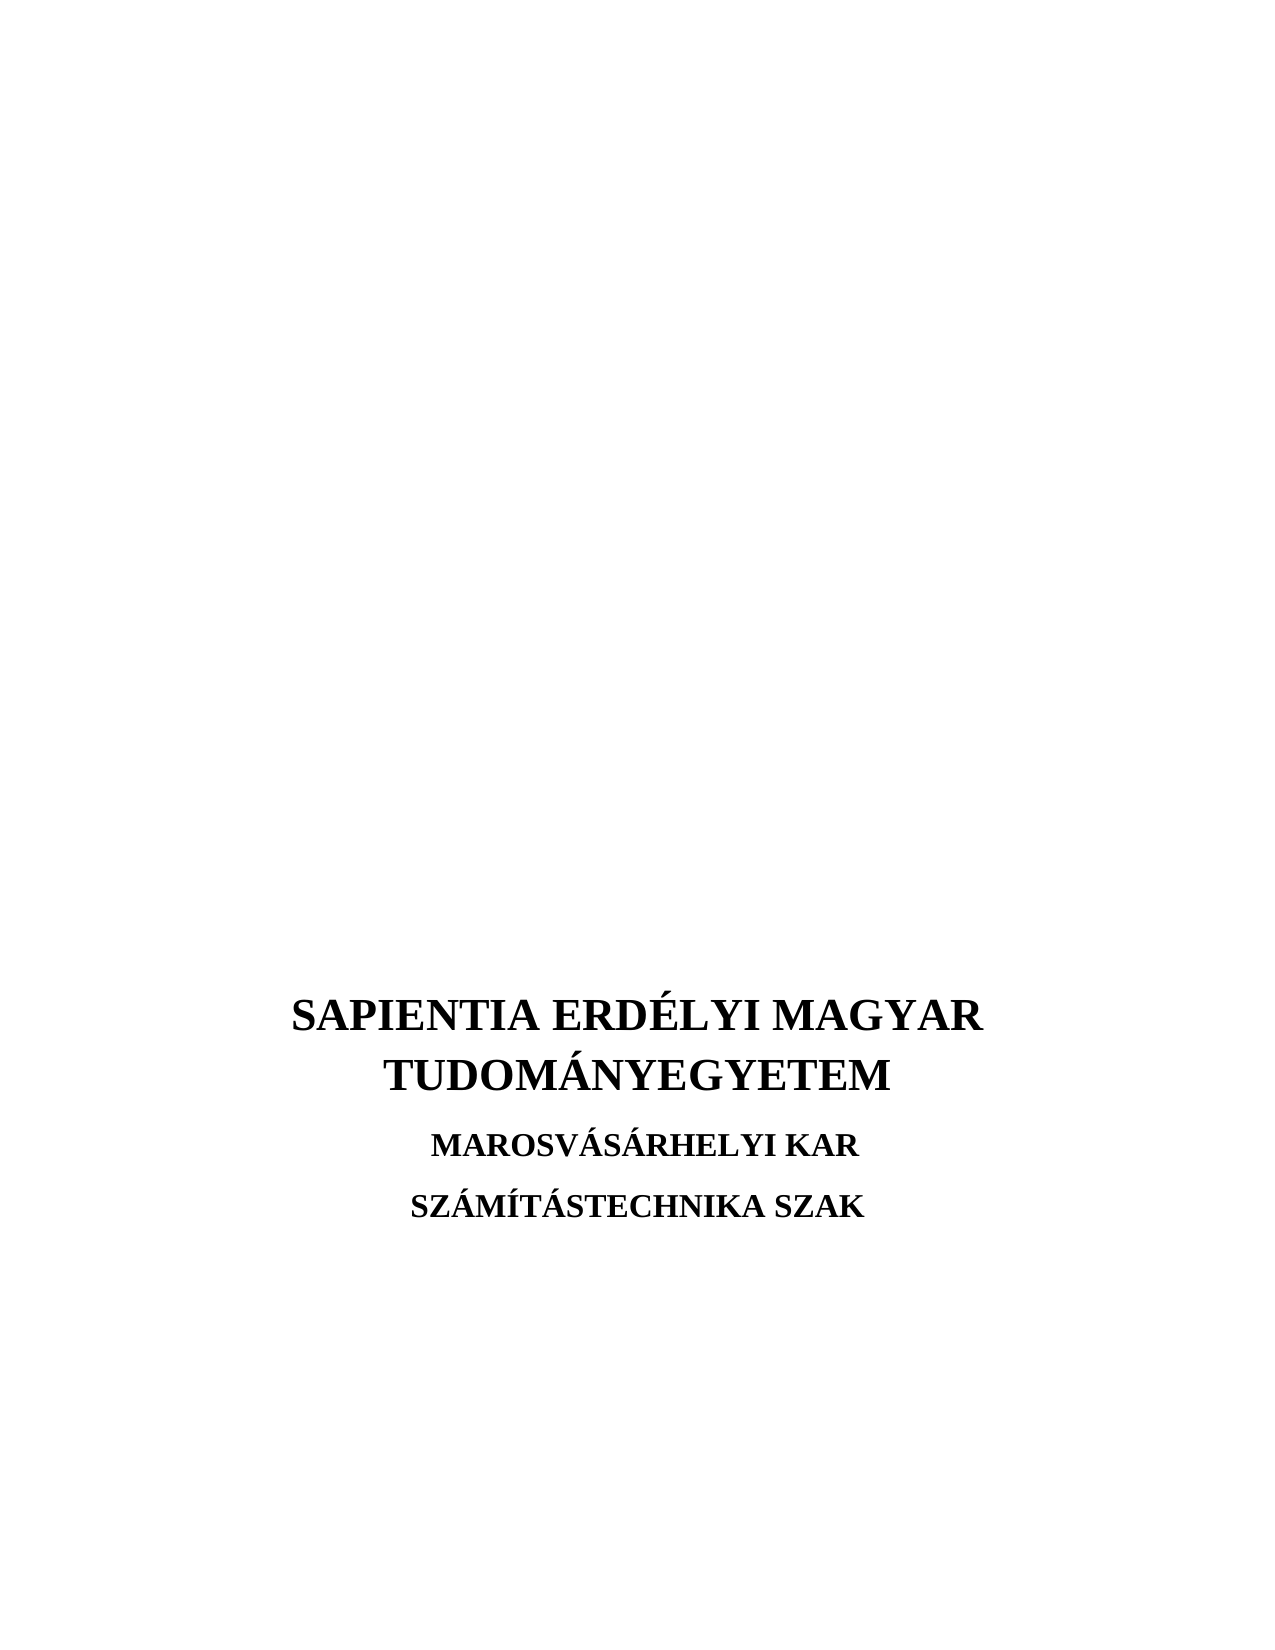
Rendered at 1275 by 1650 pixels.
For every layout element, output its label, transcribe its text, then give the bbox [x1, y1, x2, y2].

text SZÁMÍTÁSTECHNIKA SZAK [150, 1186, 1125, 1224]
text MAROSVÁSÁRHELYI KAR [135, 1125, 1155, 1163]
text SAPIENTIA ERDÉLYI MAGYAR TUDOMÁNYEGYETEM [150, 987, 1125, 1101]
